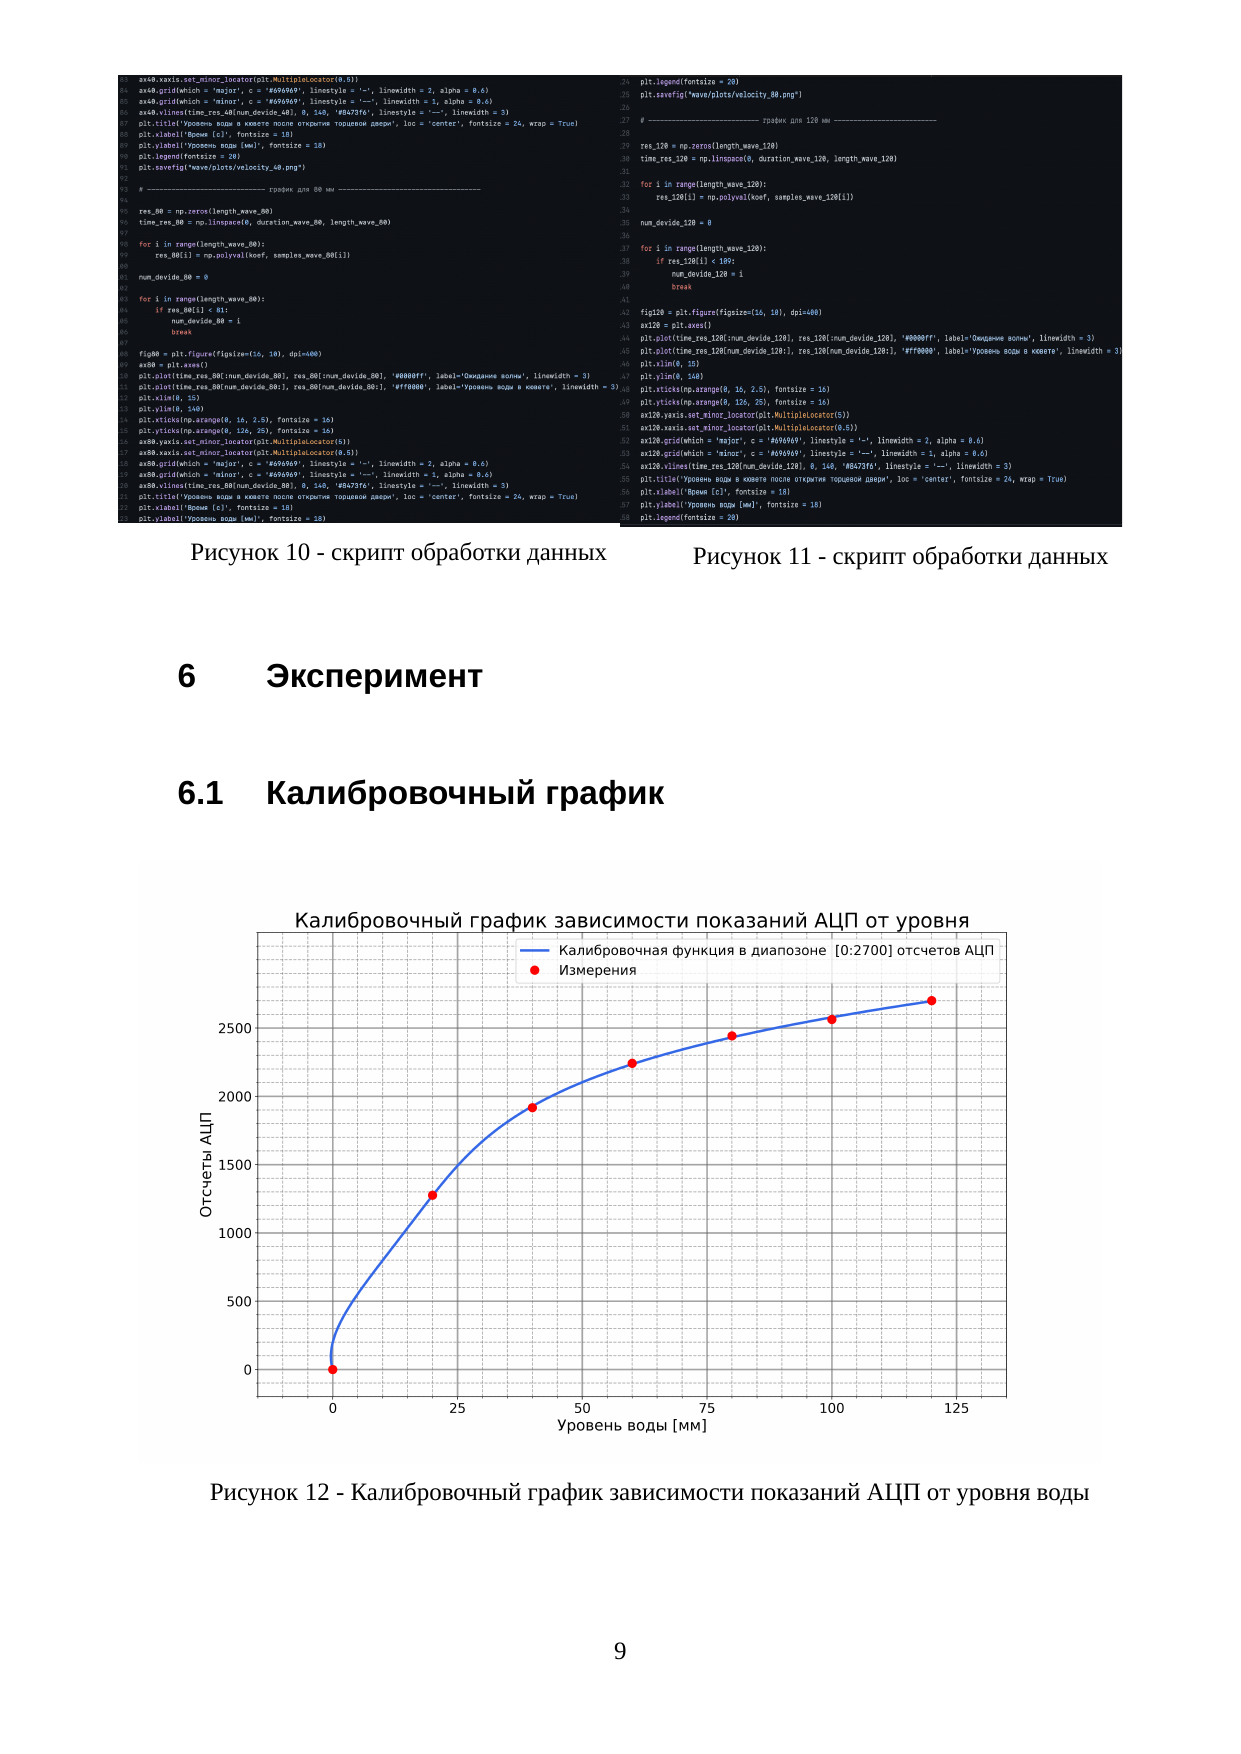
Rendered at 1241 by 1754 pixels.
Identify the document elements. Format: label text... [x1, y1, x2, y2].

subtitle Калибровочный график [118, 773, 1122, 812]
text Рисунок 12 - Калибровочный график зависимости показаний АЦП от уровня воды [118, 860, 1122, 1506]
table_cell Рисунок 10 - скрипт обработки данных [118, 523, 620, 584]
subtitle Эксперимент [118, 657, 1122, 695]
table_cell Рисунок 11 - скрипт обработки данных [620, 527, 1122, 584]
picture [137, 860, 1103, 1463]
picture [118, 75, 1123, 527]
